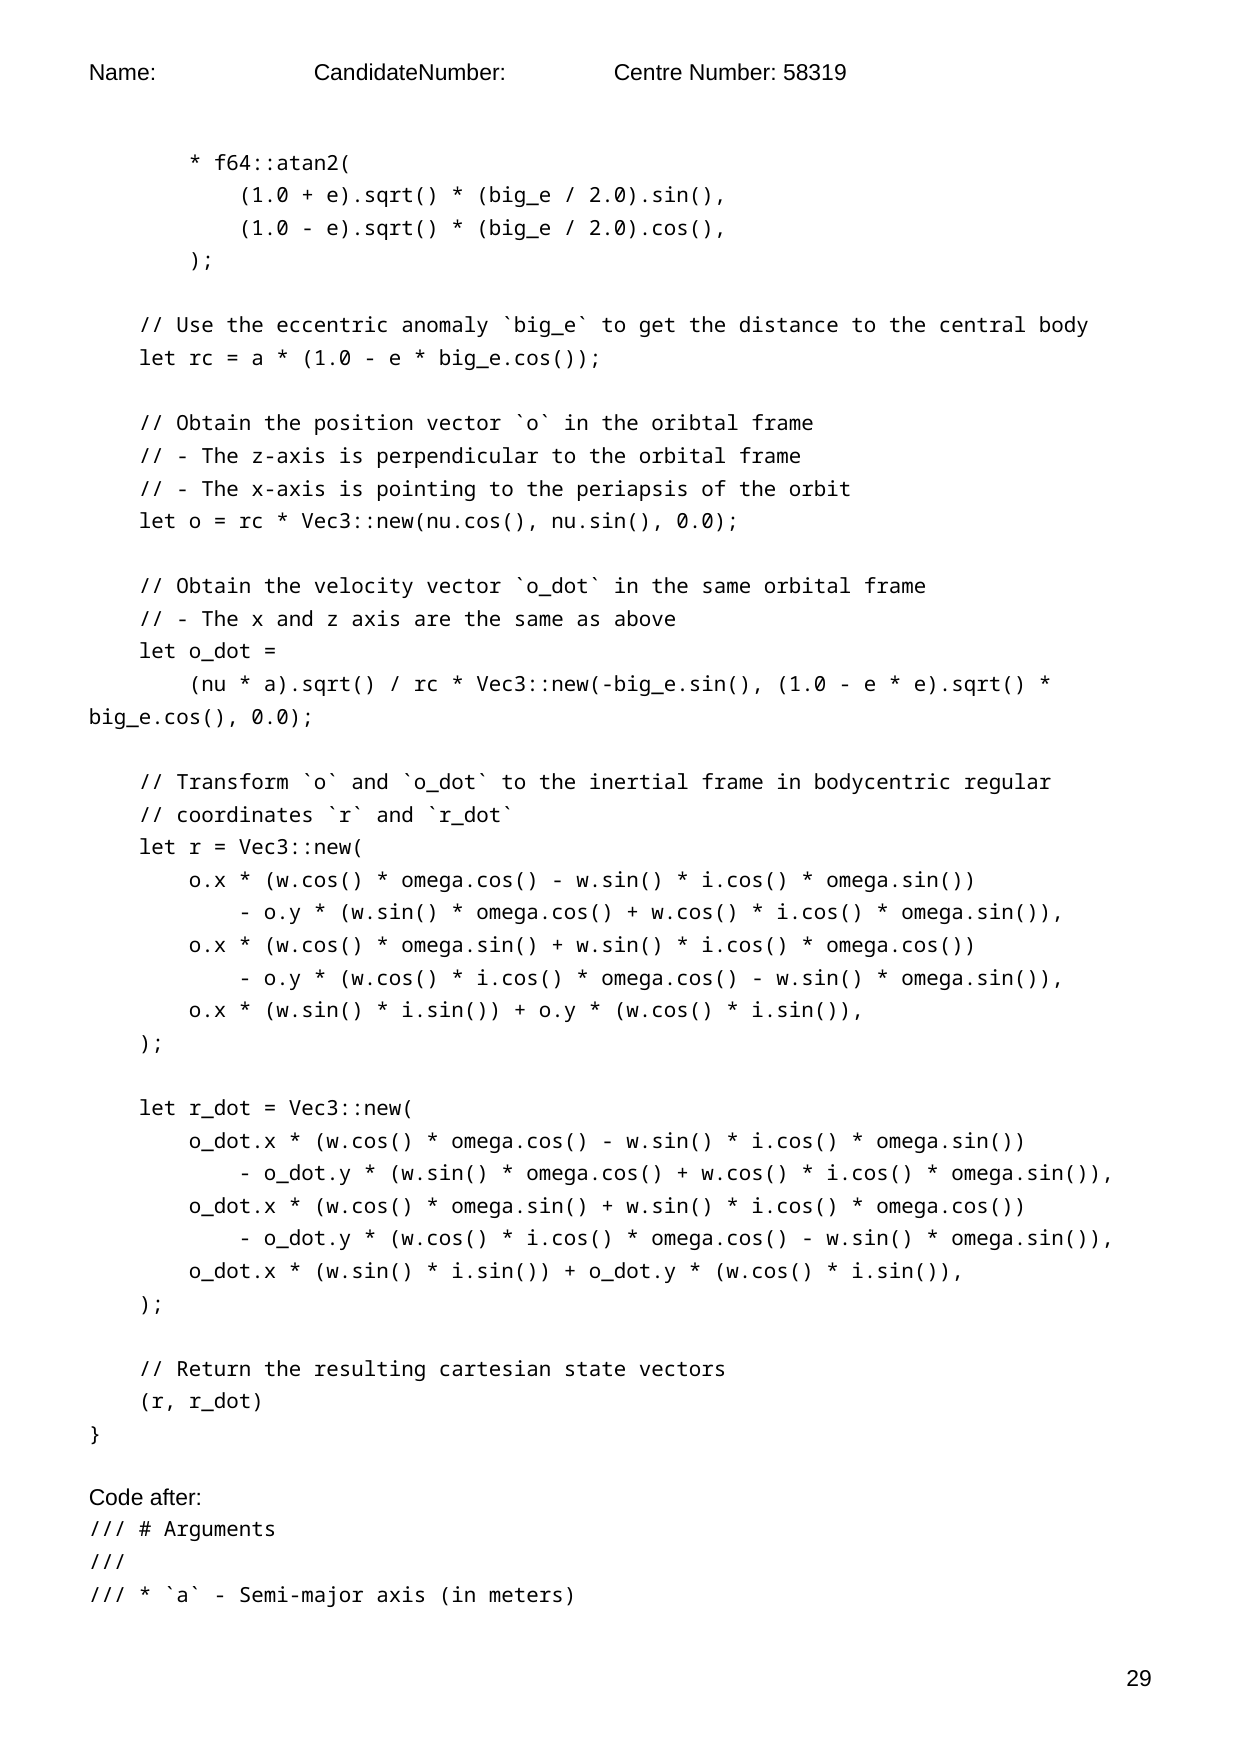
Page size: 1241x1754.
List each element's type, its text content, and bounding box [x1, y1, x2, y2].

text o.x * (w.cos() * omega.cos() - w.sin() * i.cos() * omega.sin()) [88, 865, 1152, 893]
text // - The x and z axis are the same as above [88, 604, 1152, 632]
text // - The x-axis is pointing to the periapsis of the orbit [88, 474, 1152, 502]
text // Transform `o` and `o_dot` to the inertial frame in bodycentric regular [88, 767, 1152, 796]
text (r, r_dot) [88, 1387, 1152, 1415]
text Code after: [88, 1484, 1152, 1511]
text let o = rc * Vec3::new(nu.cos(), nu.sin(), 0.0); [88, 506, 1152, 535]
text o_dot.x * (w.sin() * i.sin()) + o_dot.y * (w.cos() * i.sin()), [88, 1256, 1152, 1284]
text let r_dot = Vec3::new( [88, 1093, 1152, 1122]
text - o_dot.y * (w.sin() * omega.cos() + w.cos() * i.cos() * omega.sin()), [88, 1158, 1152, 1187]
text // Obtain the velocity vector `o_dot` in the same orbital frame [88, 571, 1152, 600]
text o.x * (w.cos() * omega.sin() + w.sin() * i.cos() * omega.cos()) [88, 930, 1152, 958]
text ); [88, 1028, 1152, 1056]
text let o_dot = [88, 637, 1152, 665]
text - o_dot.y * (w.cos() * i.cos() * omega.cos() - w.sin() * omega.sin()), [88, 1223, 1152, 1252]
text // Return the resulting cartesian state vectors [88, 1354, 1152, 1382]
text ); [88, 245, 1152, 274]
text } [88, 1419, 1152, 1448]
text let rc = a * (1.0 - e * big_e.cos()); [88, 343, 1152, 372]
text /// # Arguments [88, 1514, 1152, 1543]
text /// * `a` - Semi-major axis (in meters) [88, 1580, 1152, 1608]
text /// [88, 1547, 1152, 1576]
text // coordinates `r` and `r_dot` [88, 800, 1152, 828]
text o_dot.x * (w.cos() * omega.sin() + w.sin() * i.cos() * omega.cos()) [88, 1191, 1152, 1219]
text o_dot.x * (w.cos() * omega.cos() - w.sin() * i.cos() * omega.sin()) [88, 1126, 1152, 1154]
text (1.0 - e).sqrt() * (big_e / 2.0).cos(), [88, 213, 1152, 241]
text (1.0 + e).sqrt() * (big_e / 2.0).sin(), [88, 180, 1152, 209]
text - o.y * (w.sin() * omega.cos() + w.cos() * i.cos() * omega.sin()), [88, 897, 1152, 926]
text let r = Vec3::new( [88, 832, 1152, 861]
text - o.y * (w.cos() * i.cos() * omega.cos() - w.sin() * omega.sin()), [88, 963, 1152, 991]
text // Use the eccentric anomaly `big_e` to get the distance to the central body [88, 311, 1152, 339]
text o.x * (w.sin() * i.sin()) + o.y * (w.cos() * i.sin()), [88, 995, 1152, 1024]
text (nu * a).sqrt() / rc * Vec3::new(-big_e.sin(), (1.0 - e * e).sqrt() * big_e.cos(), 0.0); [88, 669, 1152, 730]
text // Obtain the position vector `o` in the oribtal frame [88, 408, 1152, 437]
text * f64::atan2( [88, 148, 1152, 176]
text ); [88, 1289, 1152, 1317]
text // - The z-axis is perpendicular to the orbital frame [88, 441, 1152, 469]
